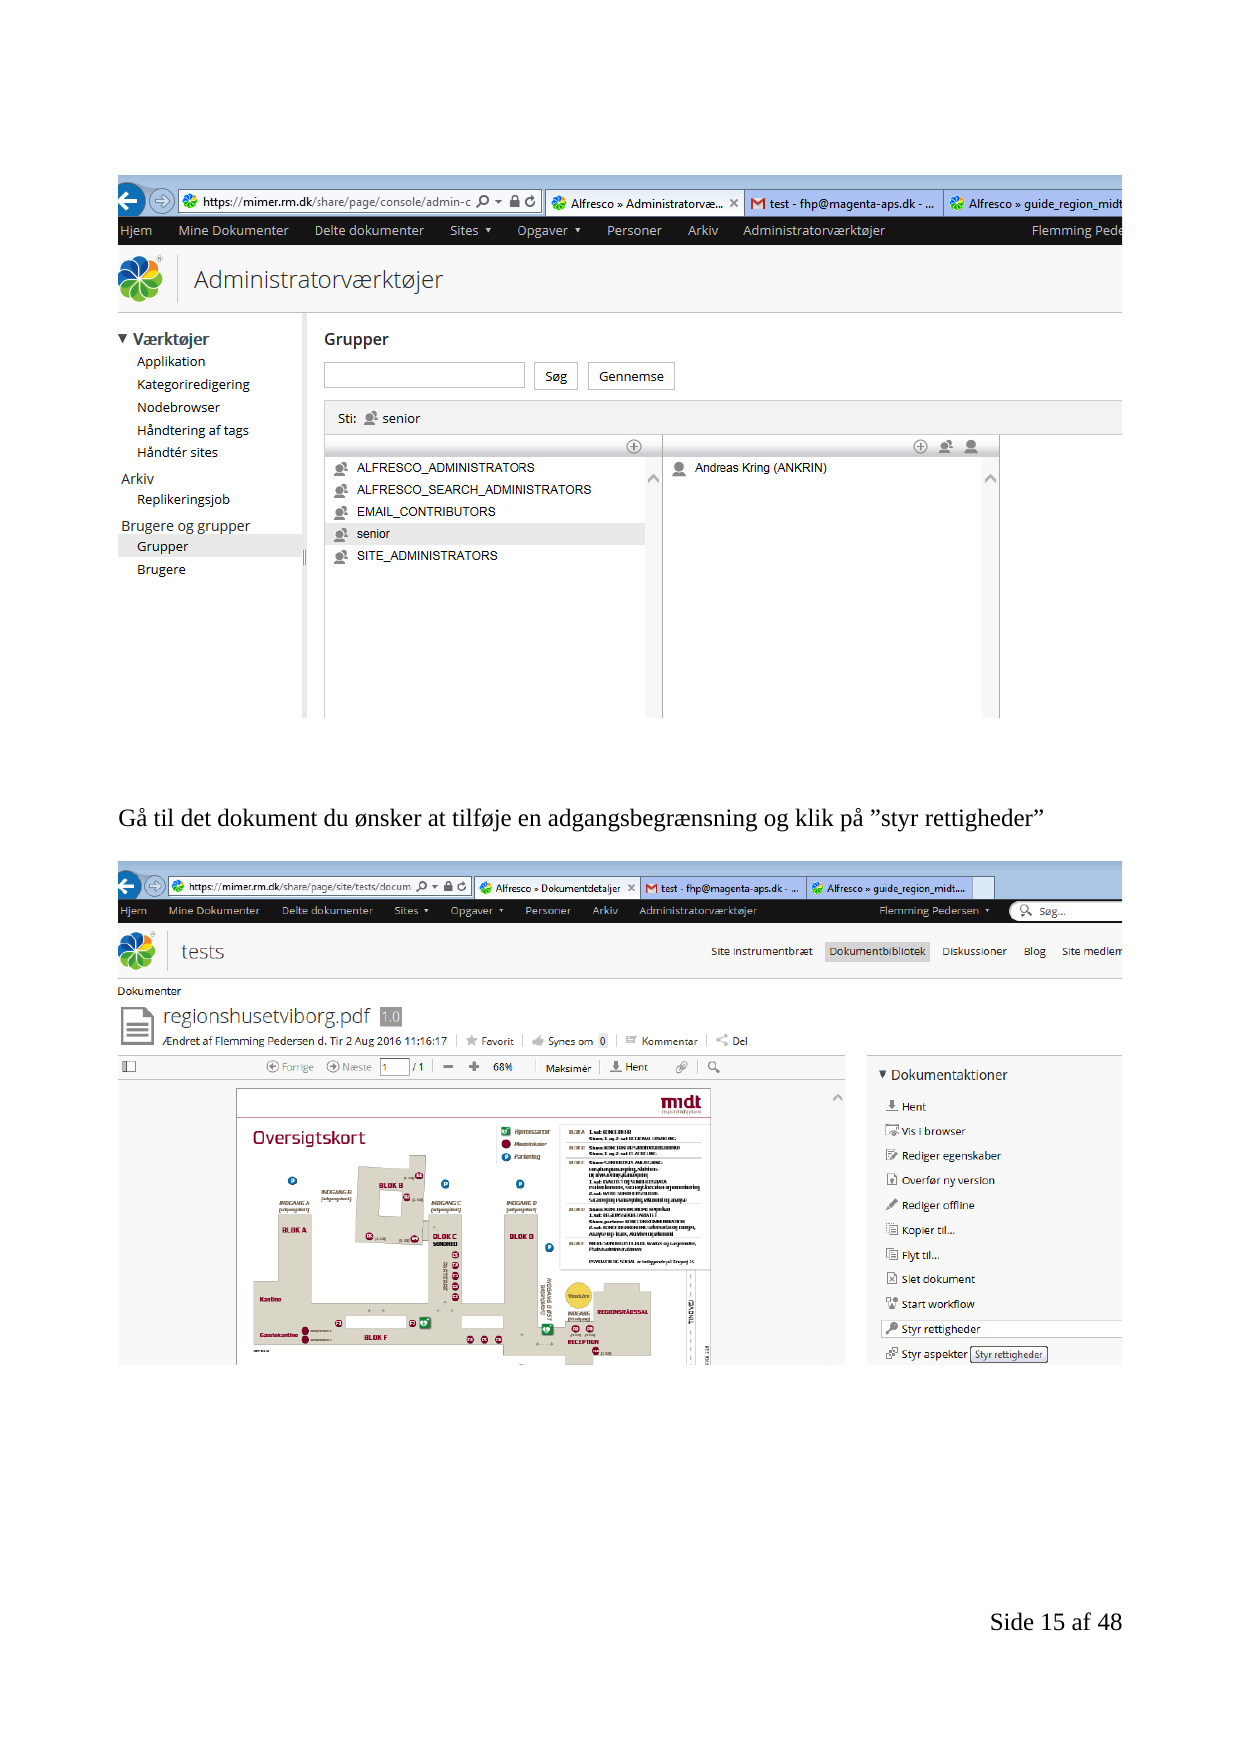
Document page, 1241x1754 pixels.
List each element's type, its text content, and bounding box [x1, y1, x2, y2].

picture [118, 861, 1123, 1365]
text Gå til det dokument du ønsker at tilføje en adgangsbegrænsning og klik på ”styr rettigheder” [118, 803, 1122, 832]
picture [118, 175, 1123, 718]
